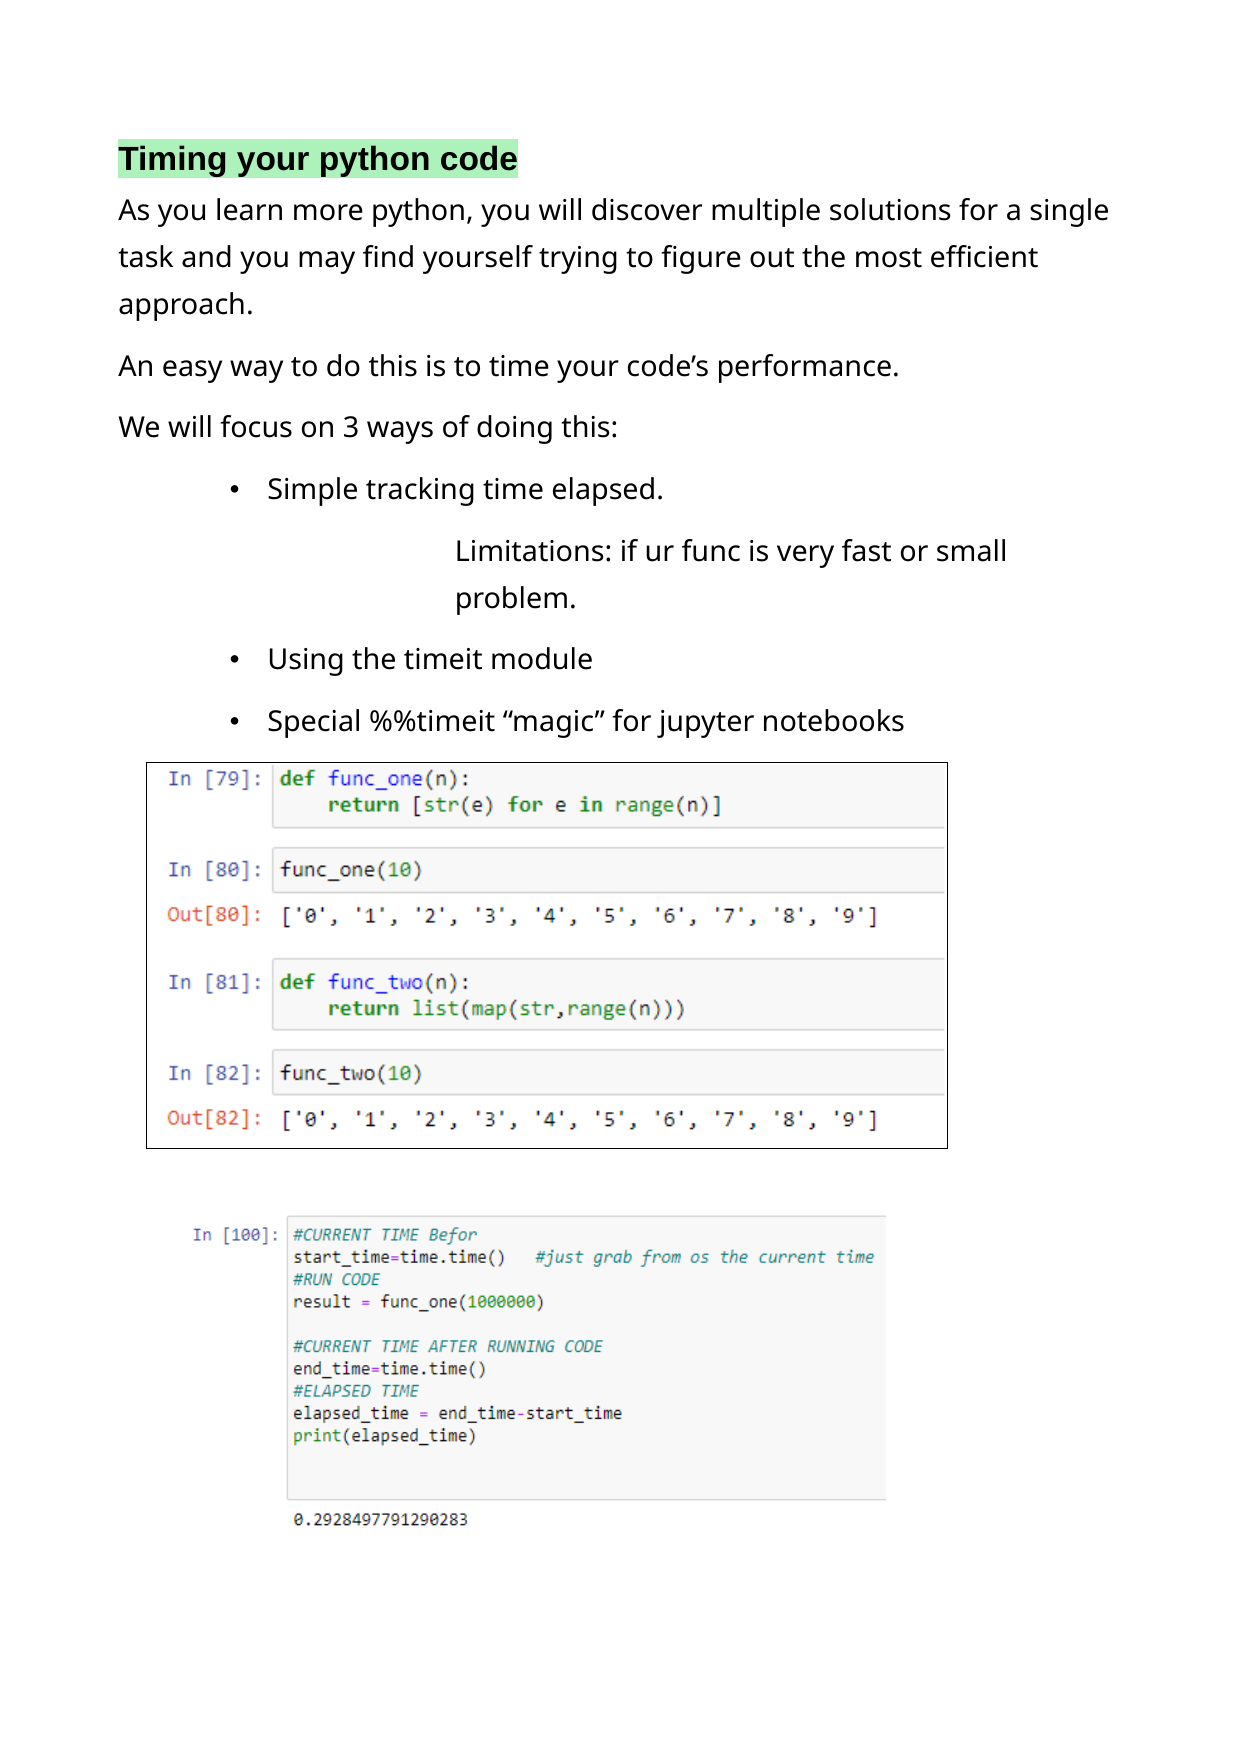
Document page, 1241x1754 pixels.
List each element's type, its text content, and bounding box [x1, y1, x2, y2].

list Limitations: if ur func is very fast or small problem. [417, 530, 1122, 616]
list Simple tracking time elapsed. [229, 469, 1122, 508]
text We will focus on 3 ways of doing this: [118, 407, 1122, 446]
list Special %%timeit “magic” for jupyter notebooks [229, 700, 1122, 739]
picture [148, 765, 945, 1145]
list Using the timeit module [229, 639, 1122, 678]
picture [161, 1200, 886, 1532]
subtitle Timing your python code [518, 139, 1122, 178]
text An easy way to do this is to time your code’s performance. [118, 346, 1122, 385]
text As you learn more python, you will discover multiple solutions for a single task and you may find yourself trying to figure out the most efficient approach. [118, 190, 1122, 323]
